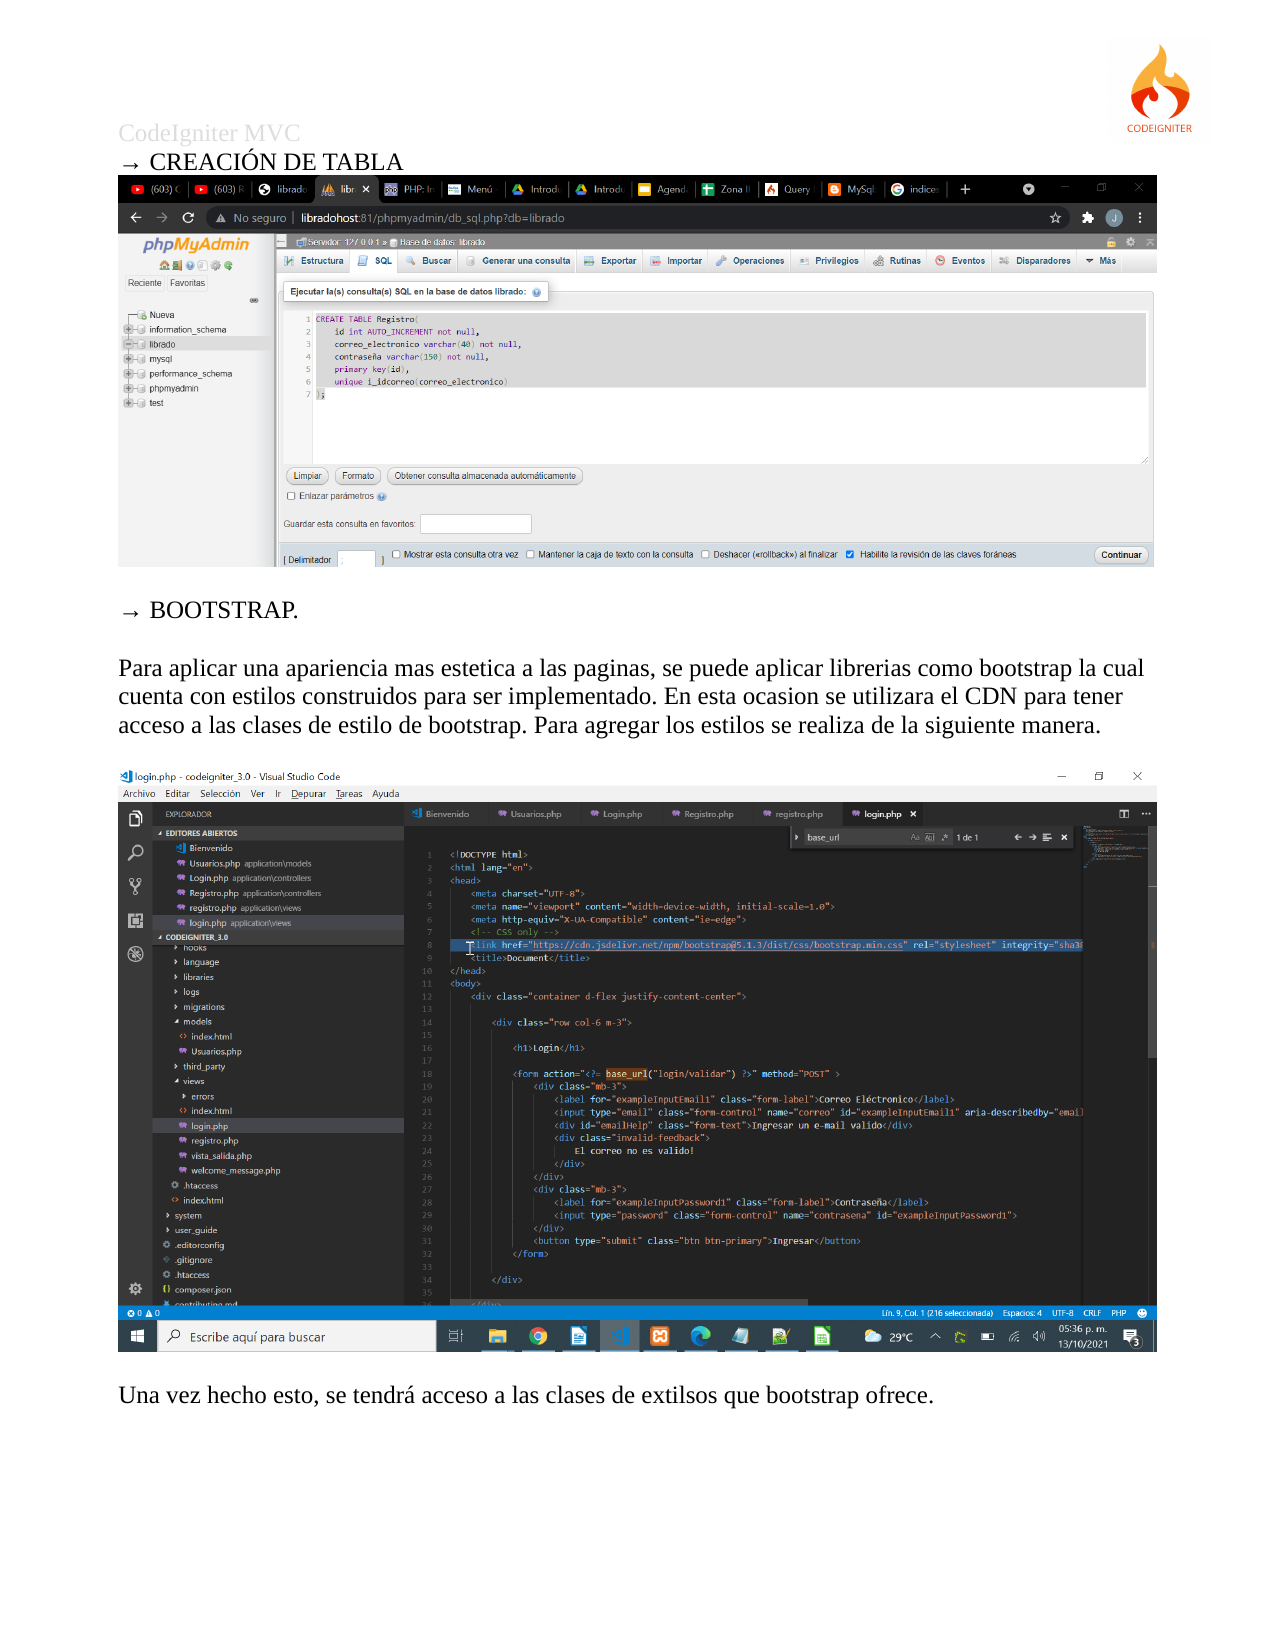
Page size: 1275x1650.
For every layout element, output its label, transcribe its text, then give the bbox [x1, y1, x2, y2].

picture [118, 767, 1157, 1352]
text Para aplicar una apariencia mas estetica a las paginas, se puede aplicar librerias como bootstrap la cual cuenta con estilos construidos para ser implementado. En esta ocasion se utilizara el CDN para tener acceso a las clases de estilo de bootstrap. Para agregar los estilos se realiza de la siguiente manera. [118, 653, 1157, 739]
picture [118, 175, 1157, 567]
text → CREACIÓN DE TABLA [118, 147, 1157, 175]
text → BOOTSTRAP. [118, 595, 1157, 624]
text Una vez hecho esto, se tendrá acceso a las clases de extilsos que bootstrap ofrece. [118, 1381, 1157, 1409]
picture [1107, 36, 1213, 142]
